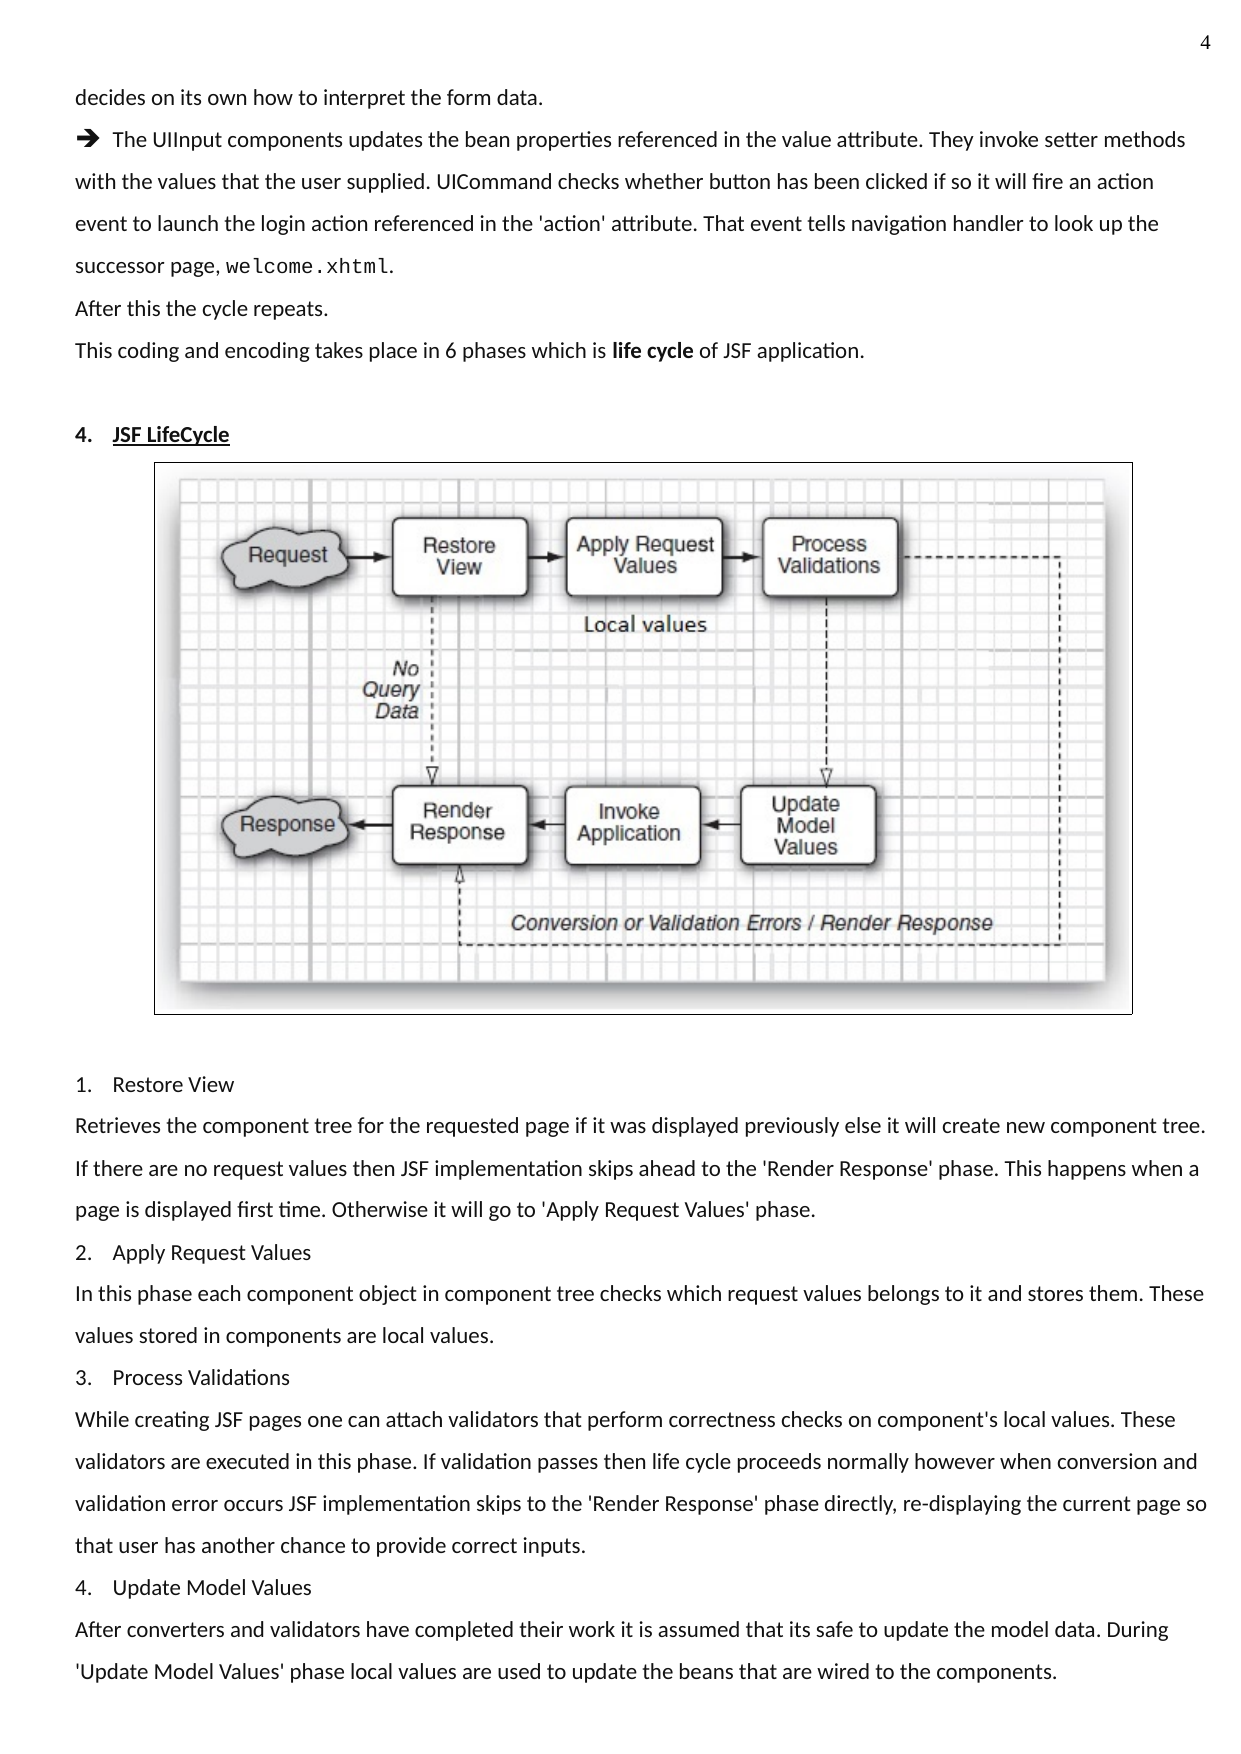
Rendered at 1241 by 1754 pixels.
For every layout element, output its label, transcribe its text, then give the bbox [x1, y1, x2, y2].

text 4. Update Model Values [75, 1573, 1211, 1601]
text 4. JSF LifeCycle [75, 420, 1211, 448]
list The UIInput components updates the bean properties referenced in the value attribute. They invoke setter methods with the values that the user supplied. UICommand checks whether button has been clicked if so it will fire an action event to launch the login action referenced in the 'action' attribute. That event tells navigation handler to look up the successor page, welcome.xhtml. [75, 126, 1211, 280]
picture [156, 465, 1129, 1011]
text 1. Restore View [75, 1070, 1211, 1098]
text While creating JSF pages one can attach validators that perform correctness checks on component's local values. These validators are executed in this phase. If validation passes then life cycle proceeds normally however when conversion and validation error occurs JSF implementation skips to the 'Render Response' phase directly, re-displaying the current page so that user has another chance to provide correct inputs. [75, 1406, 1211, 1559]
text In this phase each component object in component tree checks which request values belongs to it and stores them. These values stored in components are local values. [75, 1279, 1211, 1349]
text After converters and validators have completed their work it is assumed that its safe to update the model data. During 'Update Model Values' phase local values are used to update the beans that are wired to the components. [75, 1615, 1211, 1685]
text 3. Process Validations [75, 1363, 1211, 1392]
text This coding and encoding takes place in 6 phases which is life cycle of JSF application. [75, 336, 1211, 364]
text Retrieves the component tree for the requested page if it was displayed previously else it will create new component tree. If there are no request values then JSF implementation skips ahead to the 'Render Response' phase. This happens when a page is displayed first time. Otherwise it will go to 'Apply Request Values' phase. [75, 1112, 1211, 1224]
list decides on its own how to interpret the form data. [75, 83, 1211, 112]
text 2. Apply Request Values [75, 1238, 1211, 1266]
text After this the cycle repeats. [75, 294, 1211, 322]
